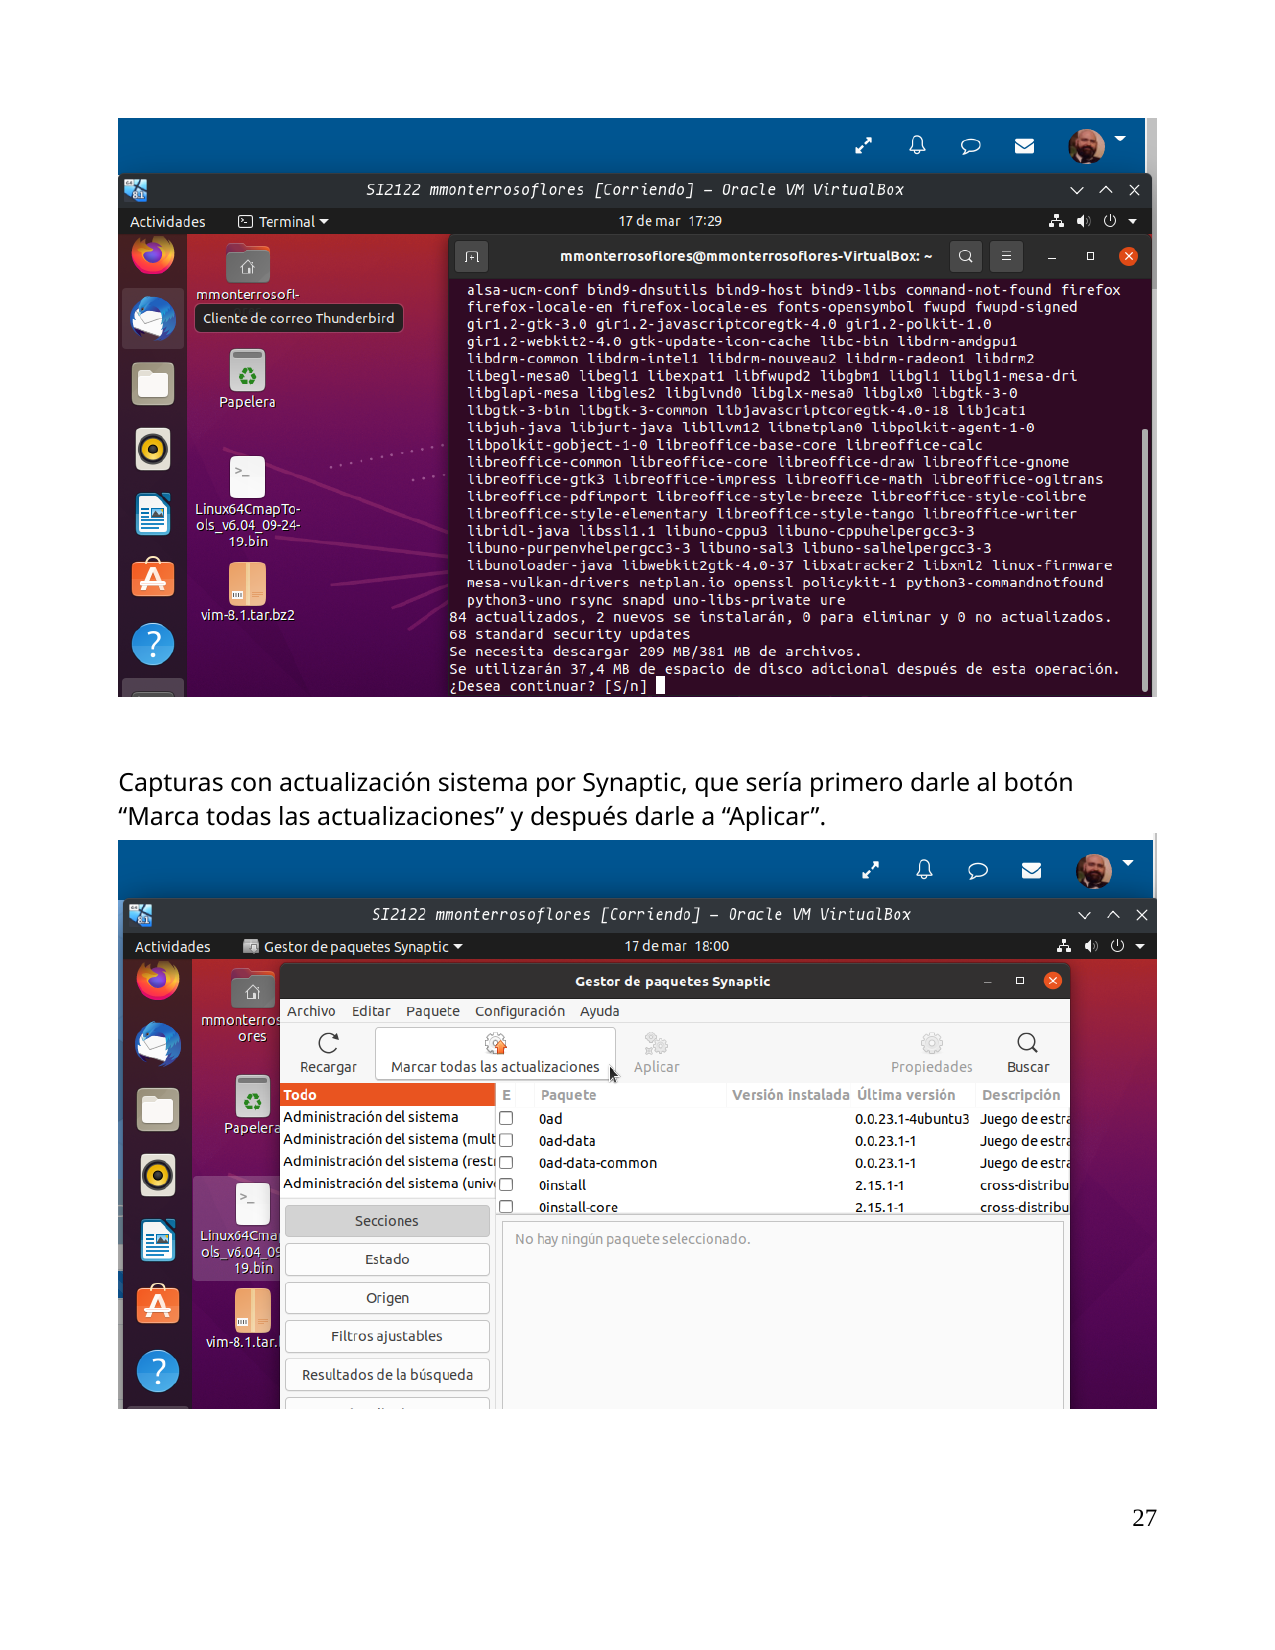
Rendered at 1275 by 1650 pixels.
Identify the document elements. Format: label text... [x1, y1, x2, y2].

text Capturas con actualización sistema por Synaptic, que sería primero darle al botón “Marca todas las actualizaciones” y después darle a “Aplicar”. [118, 765, 1157, 833]
table_header [118, 697, 1157, 731]
picture [118, 833, 1157, 1409]
table_header [118, 1409, 1157, 1442]
picture [118, 118, 1157, 697]
